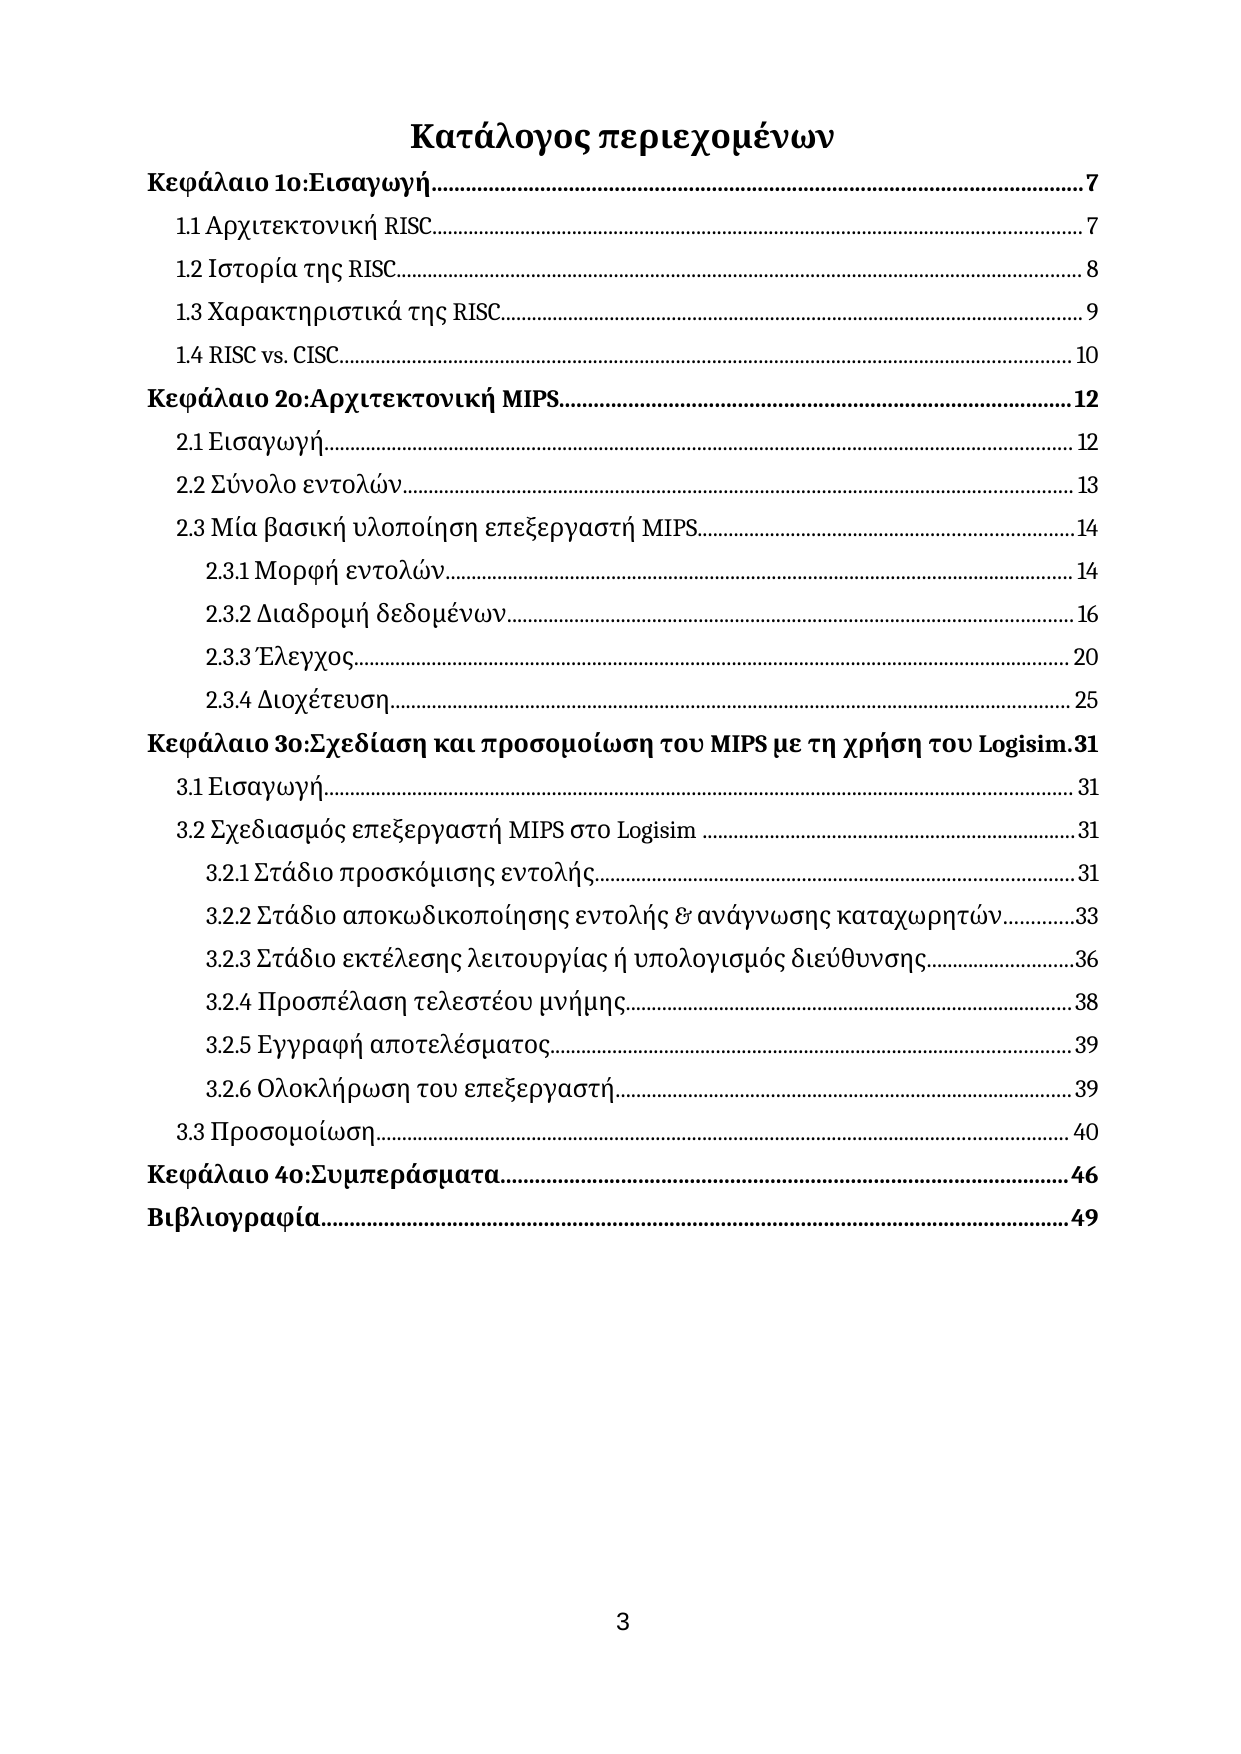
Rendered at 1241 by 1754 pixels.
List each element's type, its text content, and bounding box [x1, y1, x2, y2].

text 3.2 Σχεδιασμός επεξεργαστή MIPS στο Logisim 31 [176, 816, 1098, 844]
text 2.3.3 Έλεγχος 20 [206, 643, 1098, 672]
text Κεφάλαιο 2ο:Αρχιτεκτονική MIPS 12 [147, 384, 1098, 413]
text 1.3 Χαρακτηριστικά της RISC 9 [176, 298, 1098, 327]
text 1.2 Ιστορία της RISC 8 [176, 255, 1098, 284]
text 3.2.2 Στάδιο αποκωδικοποίησης εντολής & ανάγνωσης καταχωρητών 33 [206, 902, 1098, 931]
text 2.3 Μία βασική υλοποίηση επεξεργαστή MIPS 14 [176, 514, 1098, 543]
text 1.1 Αρχιτεκτονική RISC 7 [176, 212, 1098, 241]
text Βιβλιογραφία 49 [147, 1204, 1098, 1233]
text 3.2.6 Ολοκλήρωση του επεξεργαστή 39 [206, 1074, 1098, 1103]
text Κεφάλαιο 1ο:Εισαγωγή 7 [147, 169, 1098, 198]
text 3.2.4 Προσπέλαση τελεστέου μνήμης 38 [206, 988, 1098, 1017]
text 3.2.3 Στάδιο εκτέλεσης λειτουργίας ή υπολογισμός διεύθυνσης 36 [206, 945, 1098, 974]
text 1.4 RISC vs. CISC 10 [176, 341, 1098, 370]
text 2.2 Σύνολο εντολών 13 [176, 471, 1098, 499]
text 2.1 Εισαγωγή 12 [176, 428, 1098, 456]
text 3.2.5 Εγγραφή αποτελέσματος 39 [206, 1031, 1098, 1060]
subtitle Κατάλογος περιεχομένων [147, 118, 1098, 156]
text 2.3.1 Μορφή εντολών 14 [206, 557, 1098, 586]
text Κεφάλαιο 4ο:Συμπεράσματα 46 [147, 1161, 1098, 1189]
text Κεφάλαιο 3ο:Σχεδίαση και προσομοίωση του MIPS με τη χρήση του Logisim 31 [147, 729, 1098, 758]
text 2.3.2 Διαδρομή δεδομένων 16 [206, 600, 1098, 629]
text 2.3.4 Διοχέτευση 25 [206, 686, 1098, 715]
text 3.2.1 Στάδιο προσκόμισης εντολής 31 [206, 859, 1098, 888]
text 3.3 Προσομοίωση 40 [176, 1118, 1098, 1146]
text 3.1 Εισαγωγή 31 [176, 773, 1098, 801]
